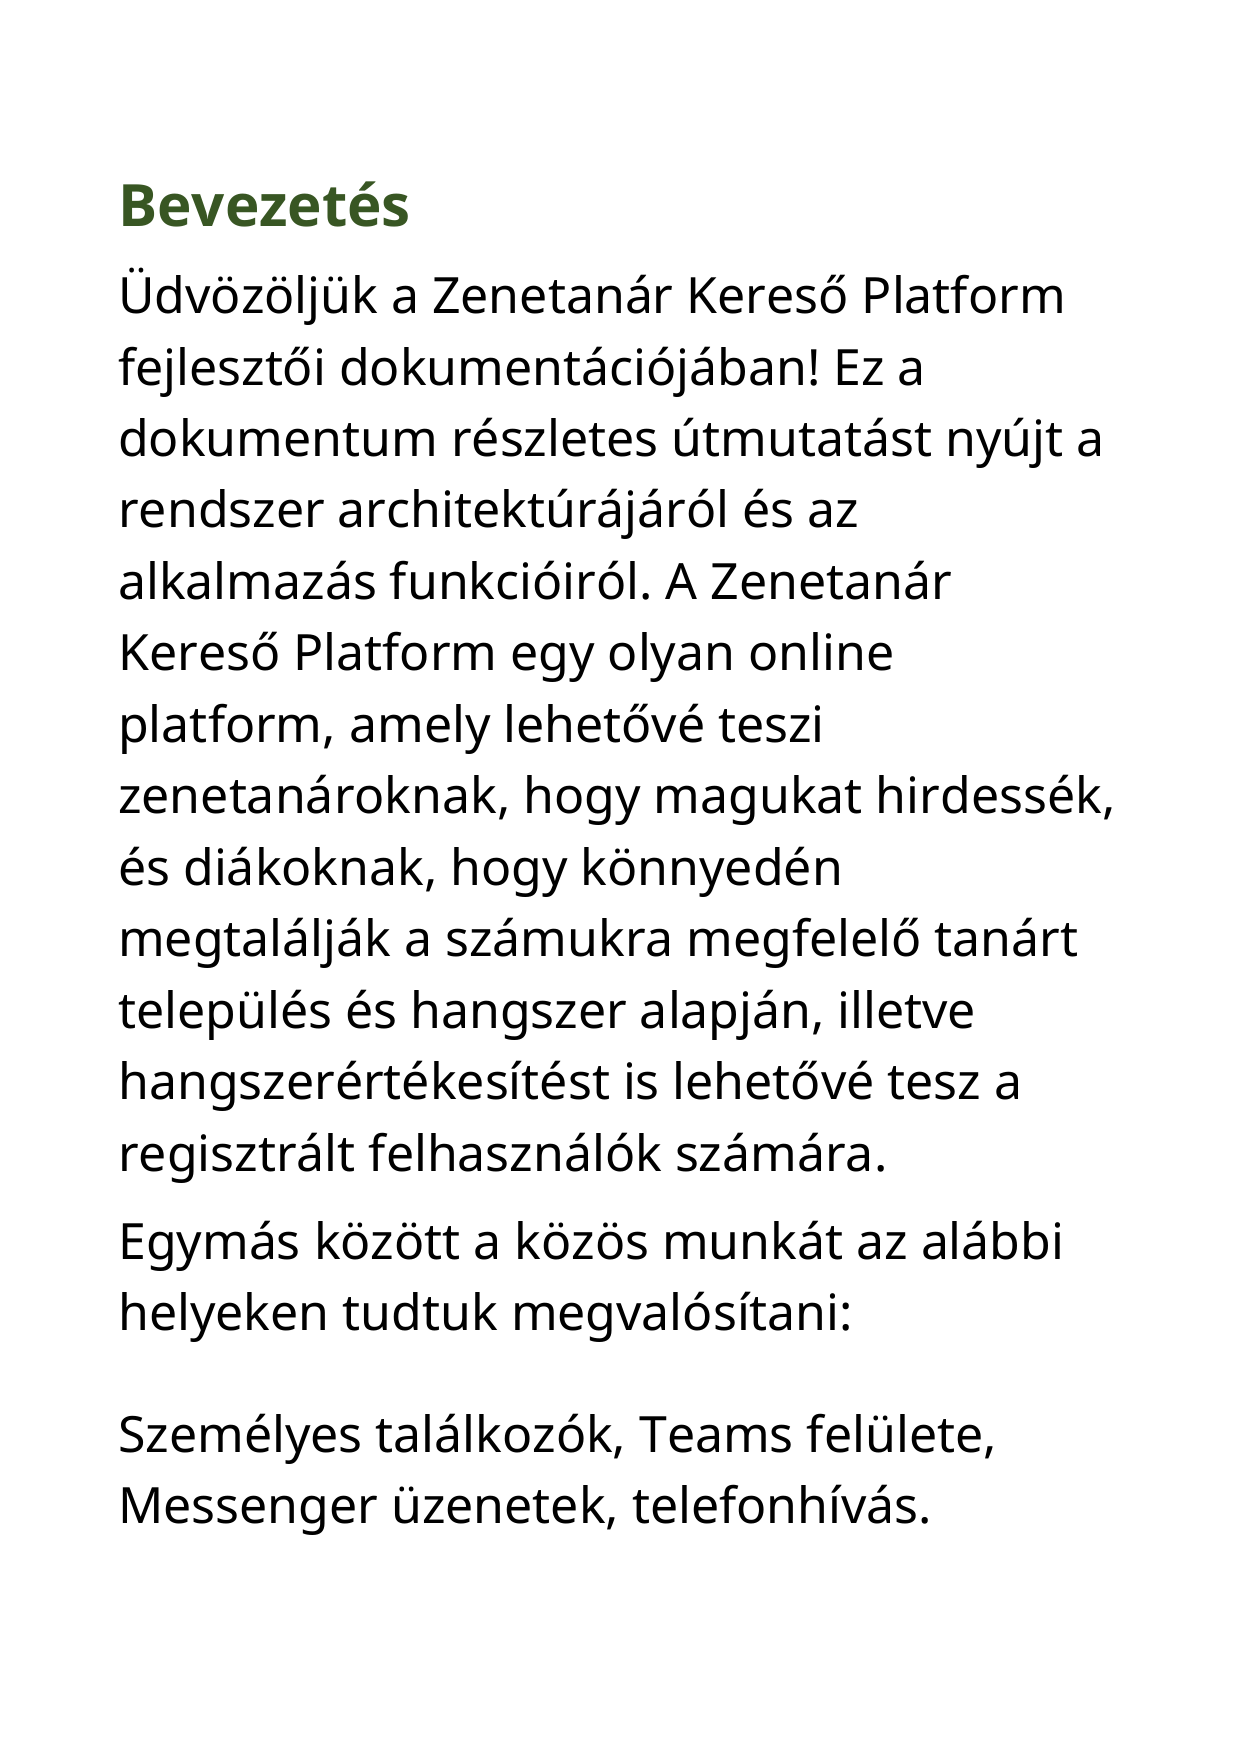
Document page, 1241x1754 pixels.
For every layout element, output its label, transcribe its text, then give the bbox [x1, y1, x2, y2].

text Bevezetés [118, 164, 1122, 244]
text Egymás között a közös munkát az alábbi helyeken tudtuk megvalósítani: [118, 1206, 1122, 1345]
text Üdvözöljük a Zenetanár Kereső Platform fejlesztői dokumentációjában! Ez a dokumentum részletes útmutatást nyújt a rendszer architektúrájáról és az alkalmazás funkcióiról. A Zenetanár Kereső Platform egy olyan online platform, amely lehetővé teszi zenetanároknak, hogy magukat hirdessék, és diákoknak, hogy könnyedén megtalálják a számukra megfelelő tanárt település és hangszer alapján, illetve hangszerértékesítést is lehetővé tesz a regisztrált felhasználók számára. [118, 260, 1122, 1186]
text Személyes találkozók, Teams felülete, Messenger üzenetek, telefonhívás. [118, 1399, 1122, 1538]
